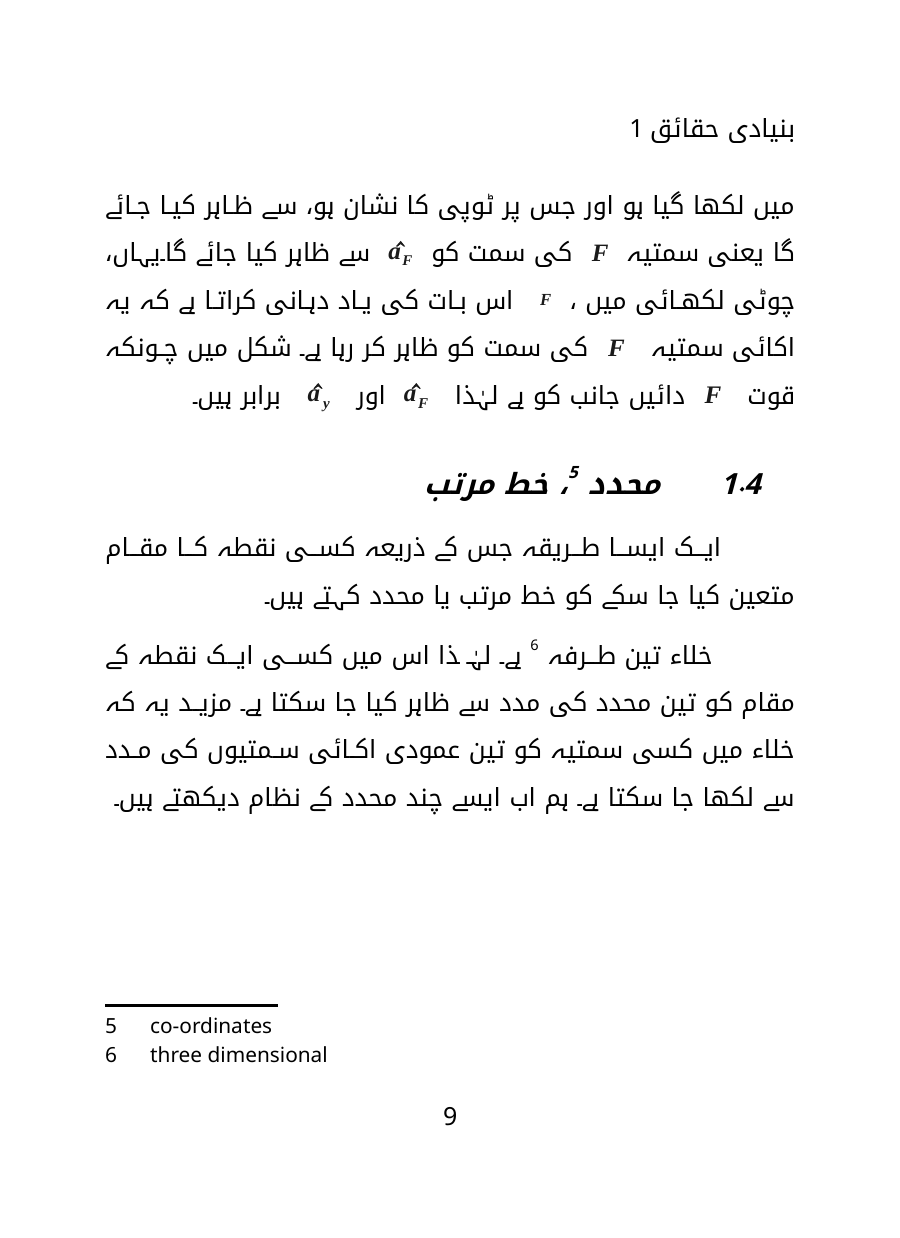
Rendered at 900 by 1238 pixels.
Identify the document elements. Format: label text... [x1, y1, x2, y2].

list co-ordinates [105, 1012, 795, 1040]
text ایک ایسا طریقہ جس کے ذریعہ کسی نقطہ کا مقام متعین کیا جا سکے کو خط مرتب یا محدد کہتے ہیں۔ [105, 525, 795, 619]
text وہ خط جس کا طول اور سمت معین ہو، اسے سمتیہ کہتے ہیں۔ سمتیہ کو انگریزی یا لاطینی زبان کے چھوٹے یا بڑے حروف، جن کو موٹے طرز کی لکھائی میں لکھا گیا ہو، سے ظاہر کیا جائے گا، مثلاً قوت کو سے ظاہر کیا جائے گا۔یہاں شکل 1.1 سے رجوع کرنا بہتر ہے۔ ایک ایسا سمتیہ جس کی طول ایک ہو، کو اکائی سمتیہ کہتے ہیں۔ اس کتاب میں اکائی سمتیہ کو انگریزی کے پہلے حرف جس کو موٹے طرز کی لکھائ میں لکھا گیا ہو اور جس پر ٹوپی کا نشان ہو سے ظاہر کیا جائے گا، مثلاً اکائی سمتیہخلاء کی تین عمودی سمتوں کو ظاہر کرتے ہیں۔میں، چوٹی لکھائی میں، اس بات کی یاد دہانی کراتا ہے کہ یہ سمتیہ خلاء کی سمت کو ظاہر کرتا ہے۔ اگر کسی سمتیہ کی طول اور اس کی سمت کو علیحدہ علیحدہ لکھنا ہو تو اس کے طول کو ظاہر کرنے کے لئے سادہ طرز کی لکھائ میں وہی حرف استعمال کیا جائے گا جو اس سمتیہ کو ظاہر کرنے کے لئے، موٹے طرز کی لکھائی میں، استعمال کیا گیا ہو۔ یعنی سمتیہکی طول کوسے ظاہر کیا جائے گا۔ شکل میں سمتیہ کی طول، چار کے برابر ہے۔ اگر کسی سمتیہ کی سمت میں ایک اکائی سمتیہ بنایا جائے تو یہ اکائی سمتیہ اس سمتیہ کی سمت کو ظاہر کرتا ہے۔جیسے پہلے ذکر ہوا ہے ایسے اکائی سمتیہ کو انگریزی کے پہلے حرف، جس کو موٹے طرز کی لکھائ میں لکھا گیا ہو اور جس پر ٹوپی کا نشان ہو، سے ظاہر کیا جائے گا یعنی سمتیہکی سمت کوسے ظاہر کیا جائے گا۔یہاں، چوٹی لکھائی میں ، اس بات کی یاد دہانی کراتا ہے کہ یہ اکائی سمتیہ کی سمت کو ظاہر کر رہا ہے۔ شکل میں چونکہ قوت دائیں جانب کو ہے لہٰذا اور برابر ہیں۔ [105, 182, 795, 419]
text خلاء تین طرفہ ہے۔ لہٰذا اس میں کسی ایک نقطہ کے مقام کو تین محدد کی مدد سے ظاہر کیا جا سکتا ہے۔ مزید یہ کہ خلاء میں کسی سمتیہ کو تین عمودی اکائی سمتیوں کی مدد سے لکھا جا سکتا ہے۔ ہم اب ایسے چند محدد کے نظام دیکھتے ہیں۔ [105, 632, 795, 822]
text three dimensional [105, 1040, 795, 1068]
subtitle محدد ، خط مرتب [105, 457, 720, 512]
